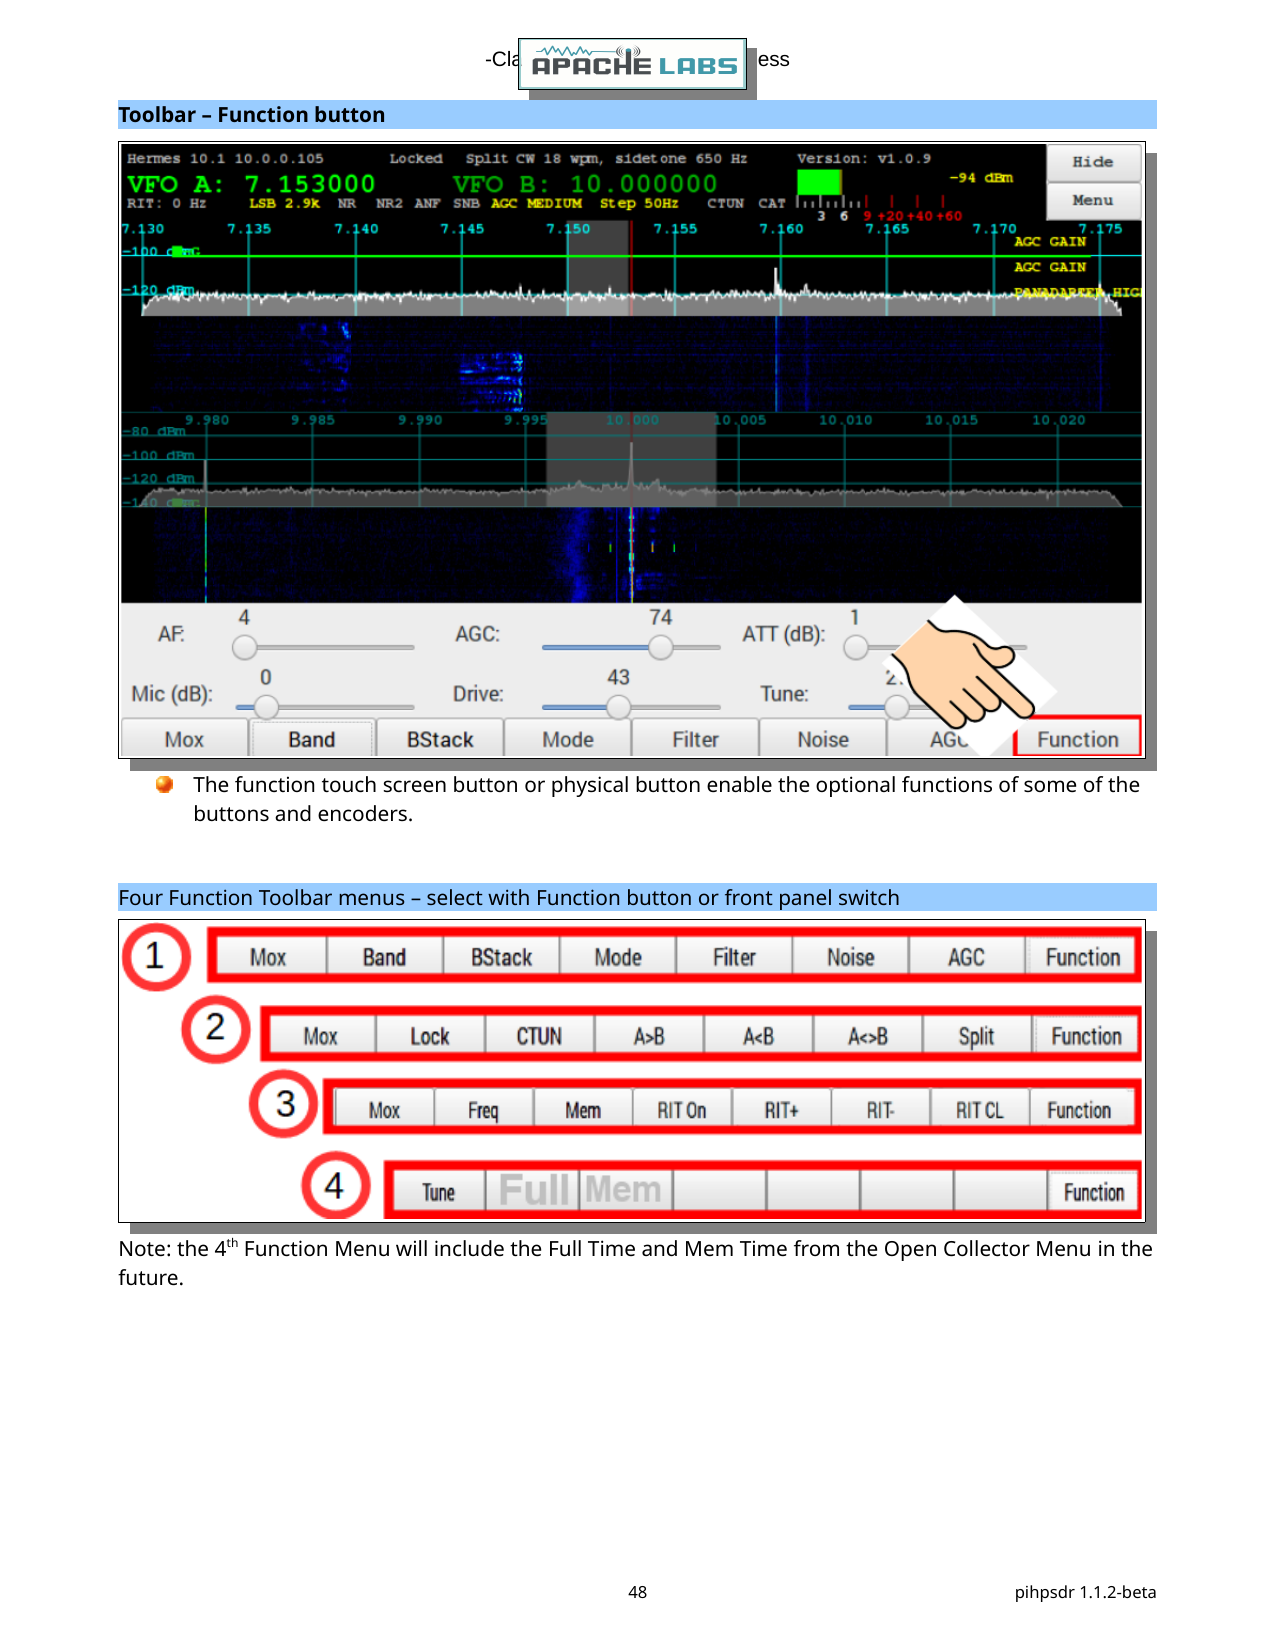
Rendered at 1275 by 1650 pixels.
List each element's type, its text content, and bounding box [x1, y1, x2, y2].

picture [121, 922, 1142, 1219]
picture [156, 776, 173, 793]
list The function touch screen button or physical button enable the optional functions of some of the buttons and encoders. [156, 771, 1157, 827]
picture [521, 40, 744, 87]
list [156, 129, 1157, 153]
text Note: the 4th Function Menu will include the Full Time and Mem Time from the Open Collector Menu in the future. [118, 1223, 1157, 1291]
subtitle Toolbar – Function button [118, 100, 1157, 129]
picture [121, 144, 1142, 756]
subtitle Four Function Toolbar menus – select with Function button or front panel switch [118, 883, 1157, 911]
